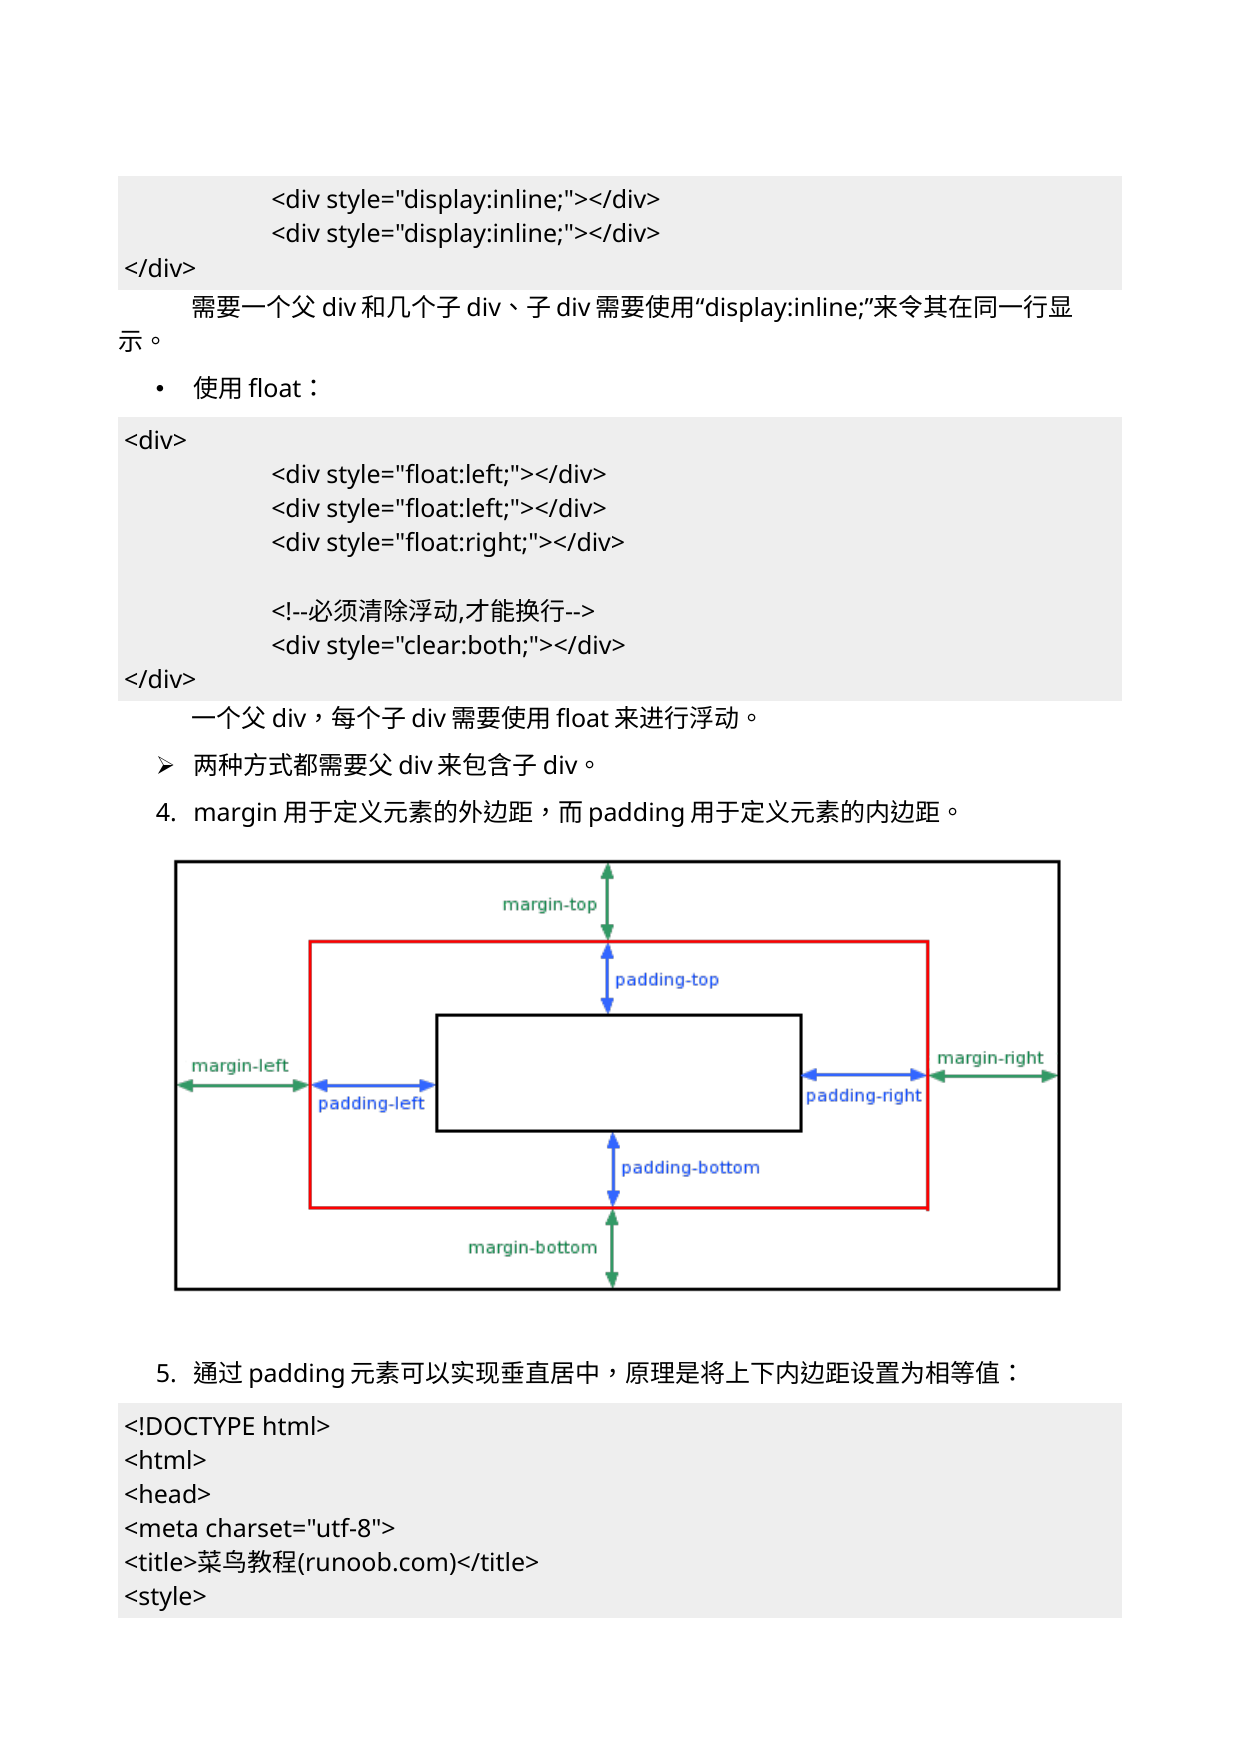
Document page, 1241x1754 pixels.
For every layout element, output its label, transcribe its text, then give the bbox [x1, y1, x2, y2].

text 需要一个父div和几个子div、子div需要使用“display:inline;”来令其在同一行显示。 [118, 290, 1122, 358]
list margin用于定义元素的外边距，而padding用于定义元素的内边距。 [156, 794, 1122, 828]
table_header <!DOCTYPE html> <html> <head> <meta charset="utf-8"> <title>菜鸟教程(runoob.com)</title> <style> [118, 1403, 1122, 1618]
list 使用float： [156, 371, 1122, 405]
list 两种方式都需要父div来包含子div。 [156, 748, 1122, 782]
table_header <div> <div style="float:left;"></div> <div style="float:left;"></div> <div style="float:right;"></div> <!--必须清除浮动,才能换行--> <div style="clear:both;"></div> </div> [118, 417, 1122, 701]
table_header <div style="display:inline;"></div> <div style="display:inline;"></div> </div> [118, 176, 1122, 290]
picture [151, 840, 1089, 1310]
list 通过padding元素可以实现垂直居中，原理是将上下内边距设置为相等值： [156, 1356, 1122, 1390]
text 一个父div，每个子div需要使用float来进行浮动。 [118, 701, 1122, 735]
